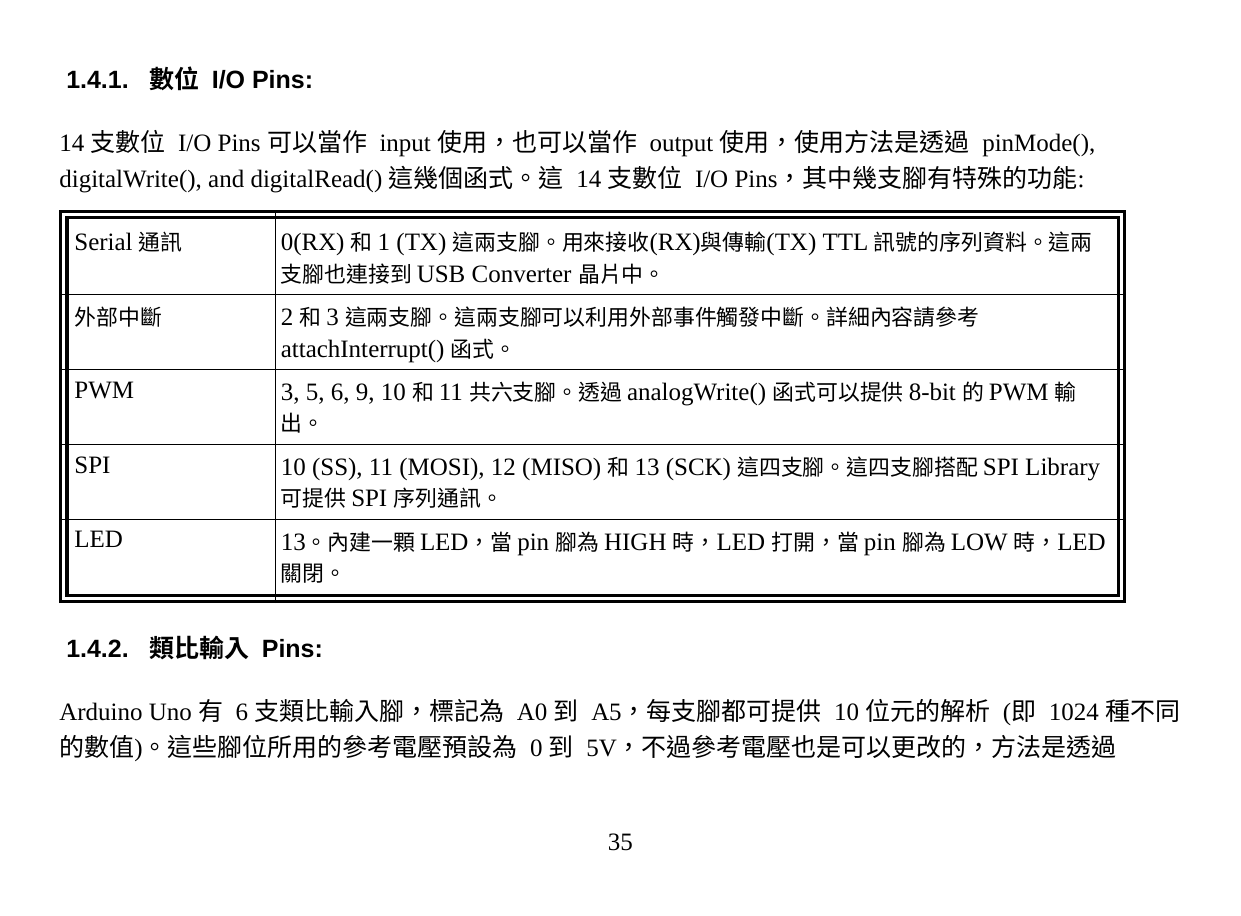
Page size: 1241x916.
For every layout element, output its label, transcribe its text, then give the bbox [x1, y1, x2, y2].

subtitle 數位 I/O Pins: [59, 59, 1181, 95]
table_header Serial 通訊 [62, 213, 275, 294]
table_cell 3, 5, 6, 9, 10 和 11 共六支腳。透過 analogWrite() 函式可以提供 8-bit 的 PWM 輸出。 [276, 370, 1117, 444]
text Arduino Uno 有 6 支類比輸入腳，標記為 A0 到 A5，每支腳都可提供 10 位元的解析 (即 1024 種不同的數值)。這些腳位所用的參考電壓預設為 0 到 5V，不過參考電壓也是可以更改的，方法是透過 [59, 692, 1181, 764]
table_cell LED [62, 520, 275, 600]
table_header 0(RX) 和 1 (TX) 這兩支腳。用來接收(RX)與傳輸(TX) TTL 訊號的序列資料。這兩支腳也連接到 USB Converter 晶片中。 [276, 213, 1123, 294]
table_cell 外部中斷 [69, 295, 275, 369]
table_cell 13。內建一顆 LED，當 pin 腳為 HIGH 時，LED 打開，當 pin 腳為 LOW 時，LED 關閉。 [276, 520, 1123, 600]
table_cell SPI [69, 445, 275, 519]
table_cell 2 和 3 這兩支腳。這兩支腳可以利用外部事件觸發中斷。詳細內容請參考 attachInterrupt() 函式。 [276, 295, 1117, 369]
table_cell PWM [69, 370, 275, 444]
subtitle 類比輸入 Pins: [59, 628, 1181, 664]
text 14 支數位 I/O Pins 可以當作 input 使用，也可以當作 output 使用，使用方法是透過 pinMode(), digitalWrite(), and digitalRead() 這幾個函式。這 14 支數位 I/O Pins，其中幾支腳有特殊的功能: [59, 123, 1181, 195]
table_cell 10 (SS), 11 (MOSI), 12 (MISO) 和 13 (SCK) 這四支腳。這四支腳搭配 SPI Library 可提供 SPI 序列通訊。 [276, 445, 1117, 519]
